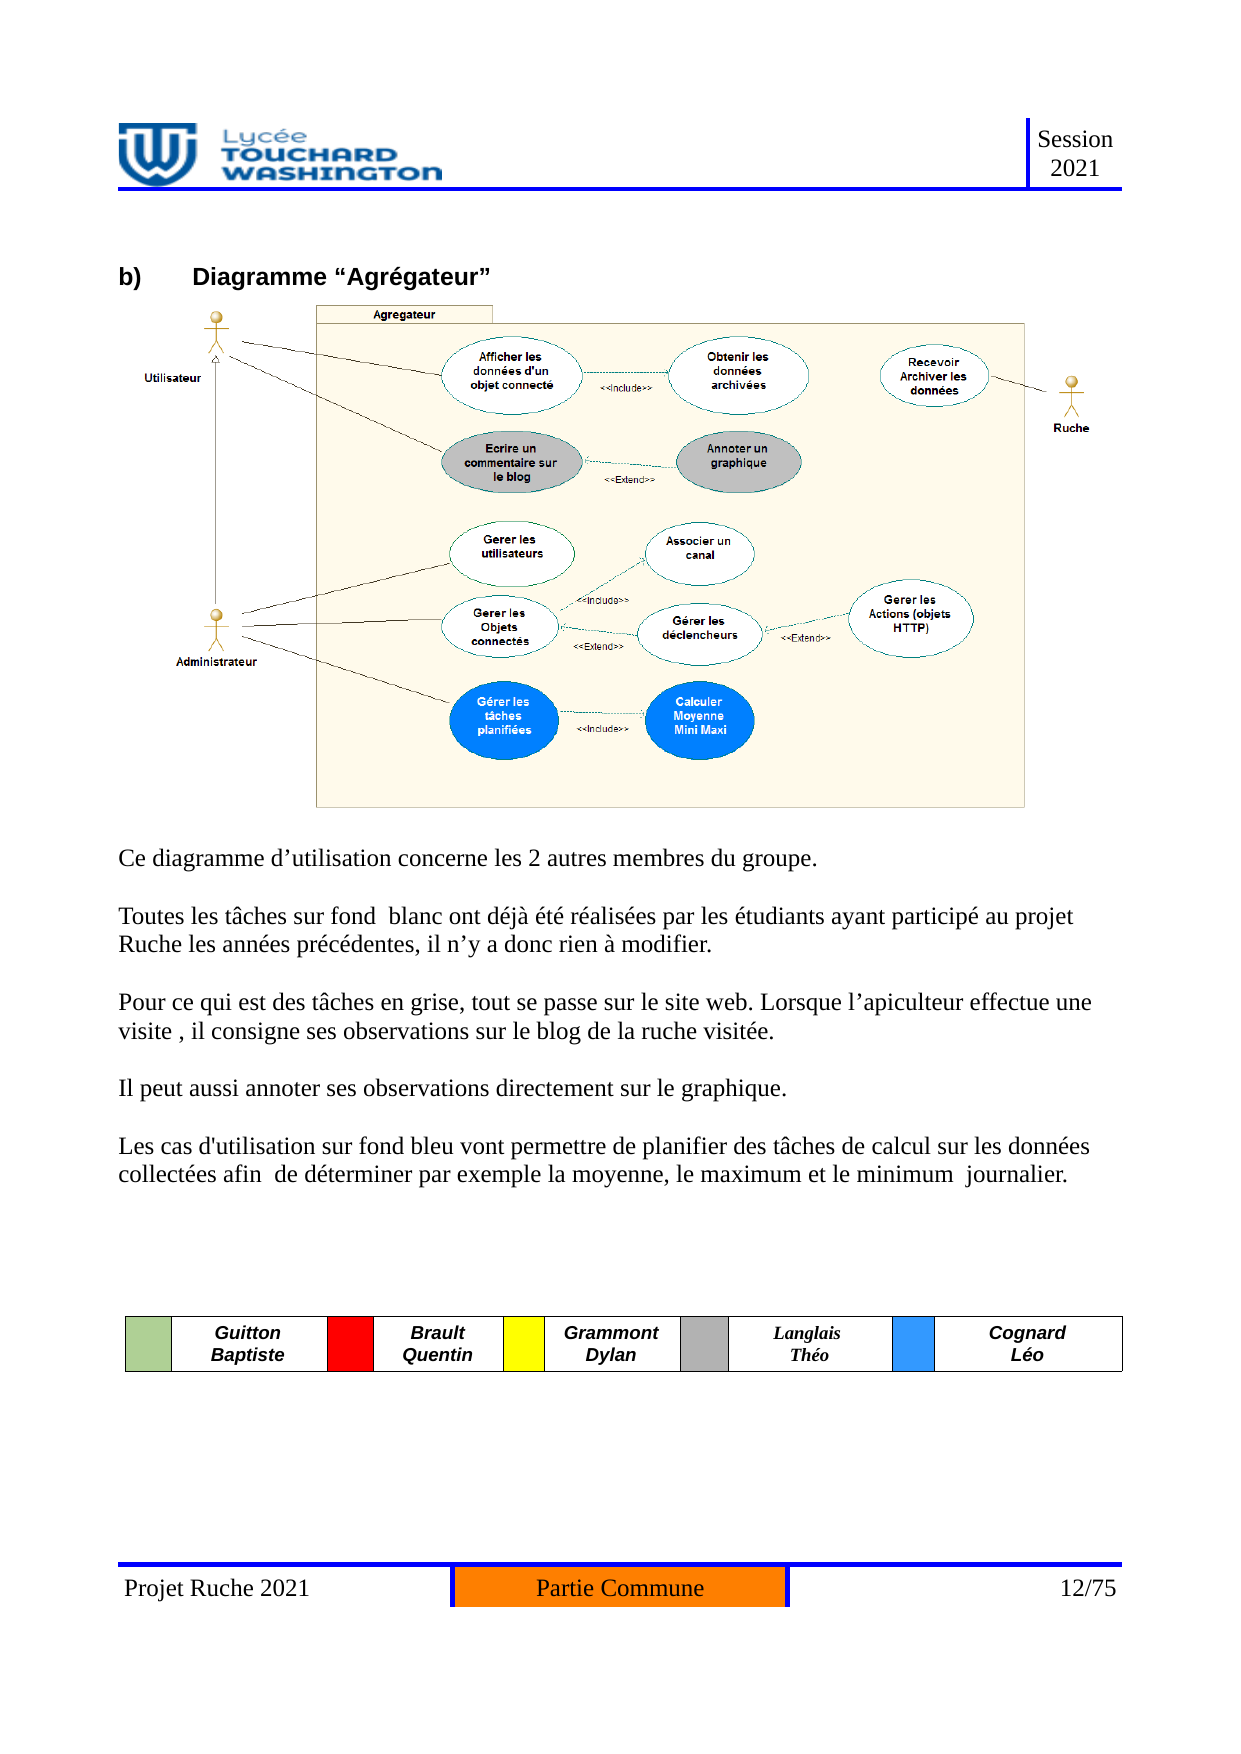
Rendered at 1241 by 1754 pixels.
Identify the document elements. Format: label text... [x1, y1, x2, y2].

table_header [681, 1317, 728, 1371]
text Ce diagramme d’utilisation concerne les 2 autres membres du groupe. [118, 843, 1122, 872]
text ﻿ [118, 1188, 1122, 1221]
table_header [504, 1317, 544, 1371]
subtitle Diagramme “Agrégateur” [118, 262, 1122, 290]
table_header [893, 1317, 934, 1371]
table_header Cognard Léo [935, 1317, 1122, 1371]
text Pour ce qui est des tâches en grise, tout se passe sur le site web. Lorsque l’apiculteur effectue une visite , il consigne ses observations sur le blog de la ruche visitée. [118, 987, 1122, 1044]
picture [118, 123, 442, 187]
table_header Grammont Dylan [545, 1317, 680, 1371]
text Il peut aussi annoter ses observations directement sur le graphique. [118, 1073, 1122, 1102]
table_header Langlais Théo [729, 1317, 892, 1371]
table_header Brault Quentin [374, 1317, 503, 1371]
table_header [328, 1317, 373, 1371]
text Toutes les tâches sur fond blanc ont déjà été réalisées par les étudiants ayant participé au projet Ruche les années précédentes, il n’y a donc rien à modifier. [118, 901, 1122, 958]
text Les cas d'utilisation sur fond bleu vont permettre de planifier des tâches de calcul sur les données collectées afin de déterminer par exemple la moyenne, le maximum et le minimum journalier. [118, 1131, 1122, 1188]
table_header Guitton Baptiste [172, 1317, 327, 1371]
table_header [126, 1317, 171, 1371]
picture [136, 297, 1104, 815]
